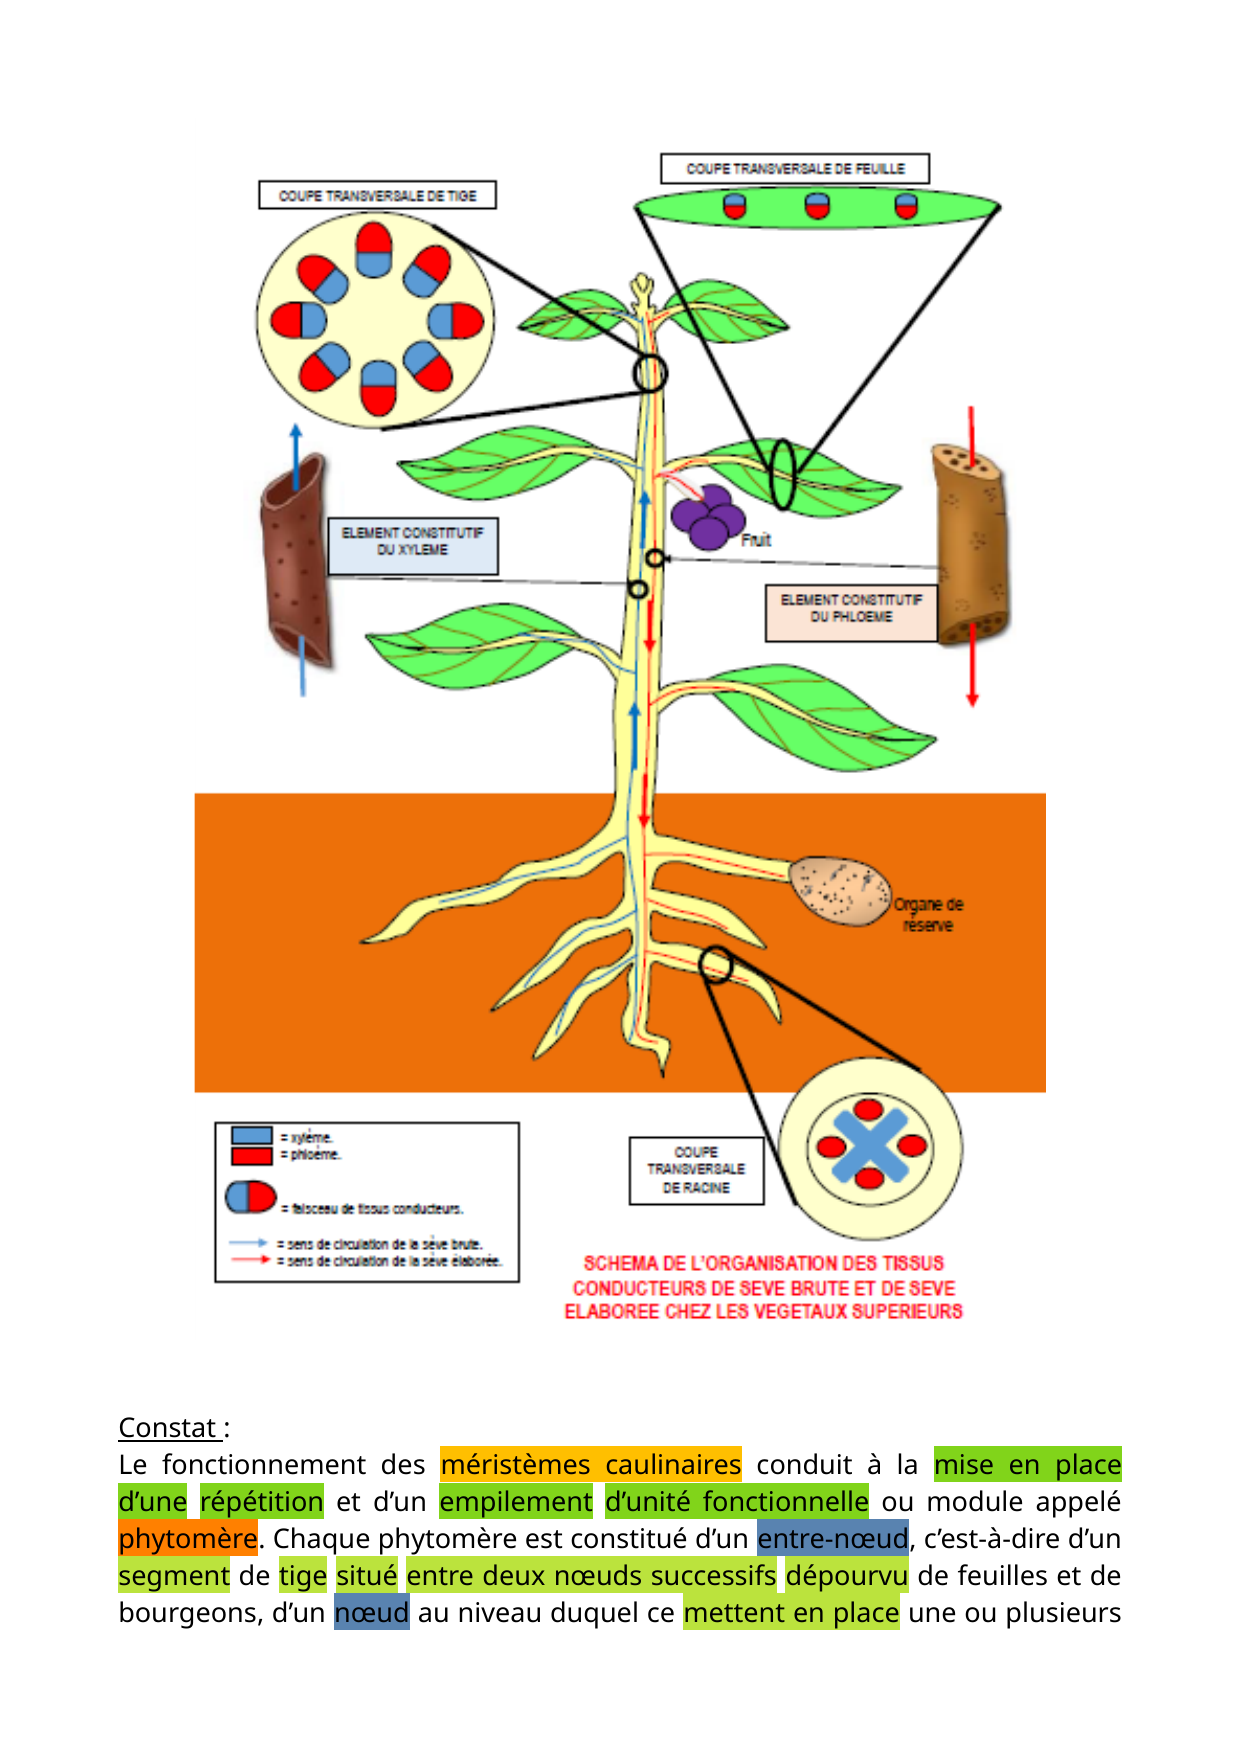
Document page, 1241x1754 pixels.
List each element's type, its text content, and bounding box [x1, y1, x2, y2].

picture [194, 118, 1046, 1340]
text Le fonctionnement des méristèmes caulinaires conduit à la mise en place d’une répétition et d’un empilement d’unité fonctionnelle ou module appelé phytomère. Chaque phytomère est constitué d’un entre-nœud, c’est-à-dire d’un segment de tige situé entre deux nœuds successifs dépourvu de feuilles et de bourgeons, d’un nœud au niveau duquel ce mettent en place une ou plusieurs [118, 1446, 1122, 1630]
text Constat : [118, 1409, 1122, 1446]
